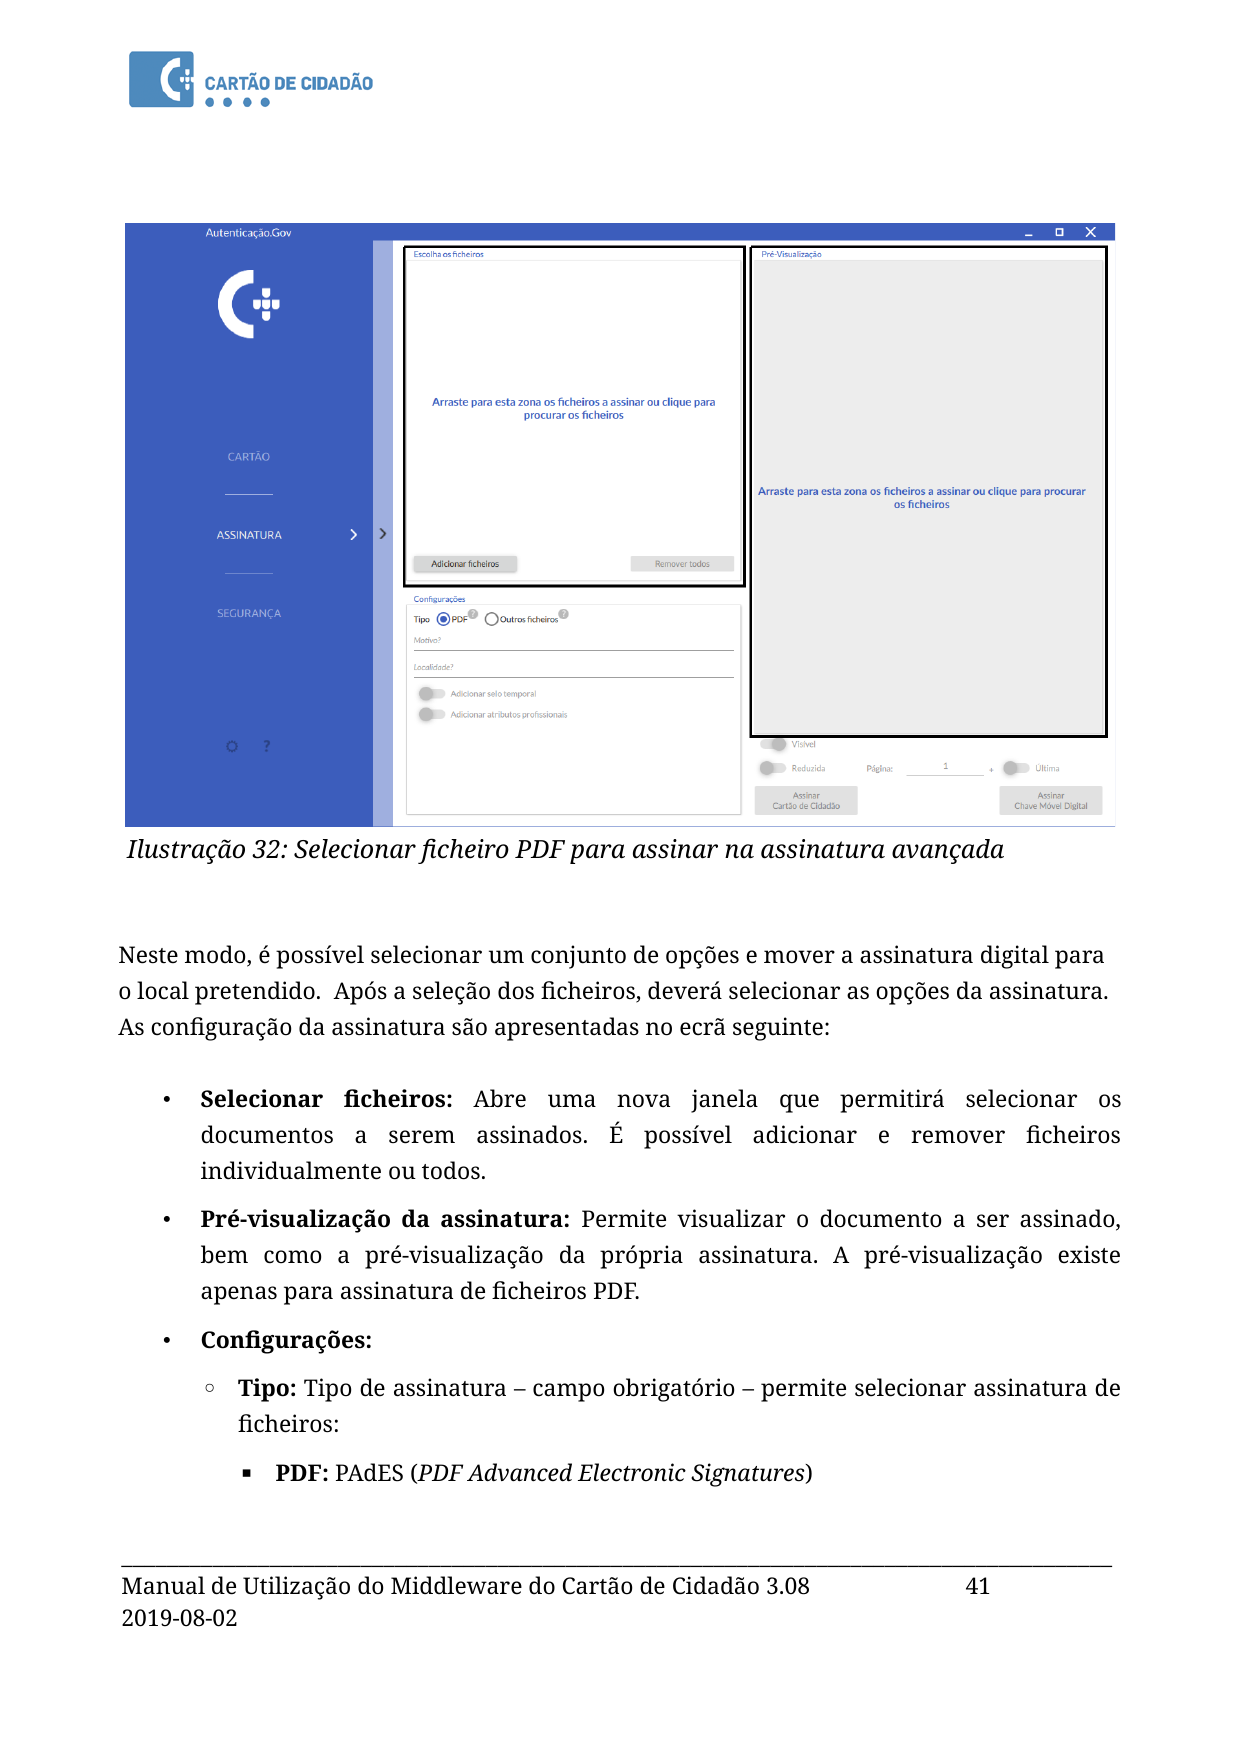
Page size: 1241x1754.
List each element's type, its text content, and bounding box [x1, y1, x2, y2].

text Ilustração 32: Selecionar ficheiro PDF para assinar na assinatura avançada [127, 827, 1113, 865]
list Pré-visualização da assinatura: Permite visualizar o documento a ser assinado, bem como a pré-visualização da própria assinatura. A pré-visualização existe apenas para assinatura de ficheiros PDF. [163, 1203, 1122, 1307]
list Configurações: [163, 1324, 1122, 1355]
text Neste modo, é possível selecionar um conjunto de opções e mover a assinatura digital para o local pretendido. Após a seleção dos ficheiros, deverá selecionar as opções da assinatura. As configuração da assinatura são apresentadas no ecrã seguinte: [118, 939, 1122, 1042]
picture [127, 45, 420, 115]
list PDF: PAdES (PDF Advanced Electronic Signatures) [238, 1457, 1122, 1488]
list Selecionar ficheiros: Abre uma nova janela que permitirá selecionar os documentos a serem assinados. É possível adicionar e remover ficheiros individualmente ou todos. [163, 1083, 1122, 1186]
picture [125, 223, 1116, 827]
list Tipo: Tipo de assinatura – campo obrigatório – permite selecionar assinatura de ficheiros: [200, 1372, 1122, 1439]
